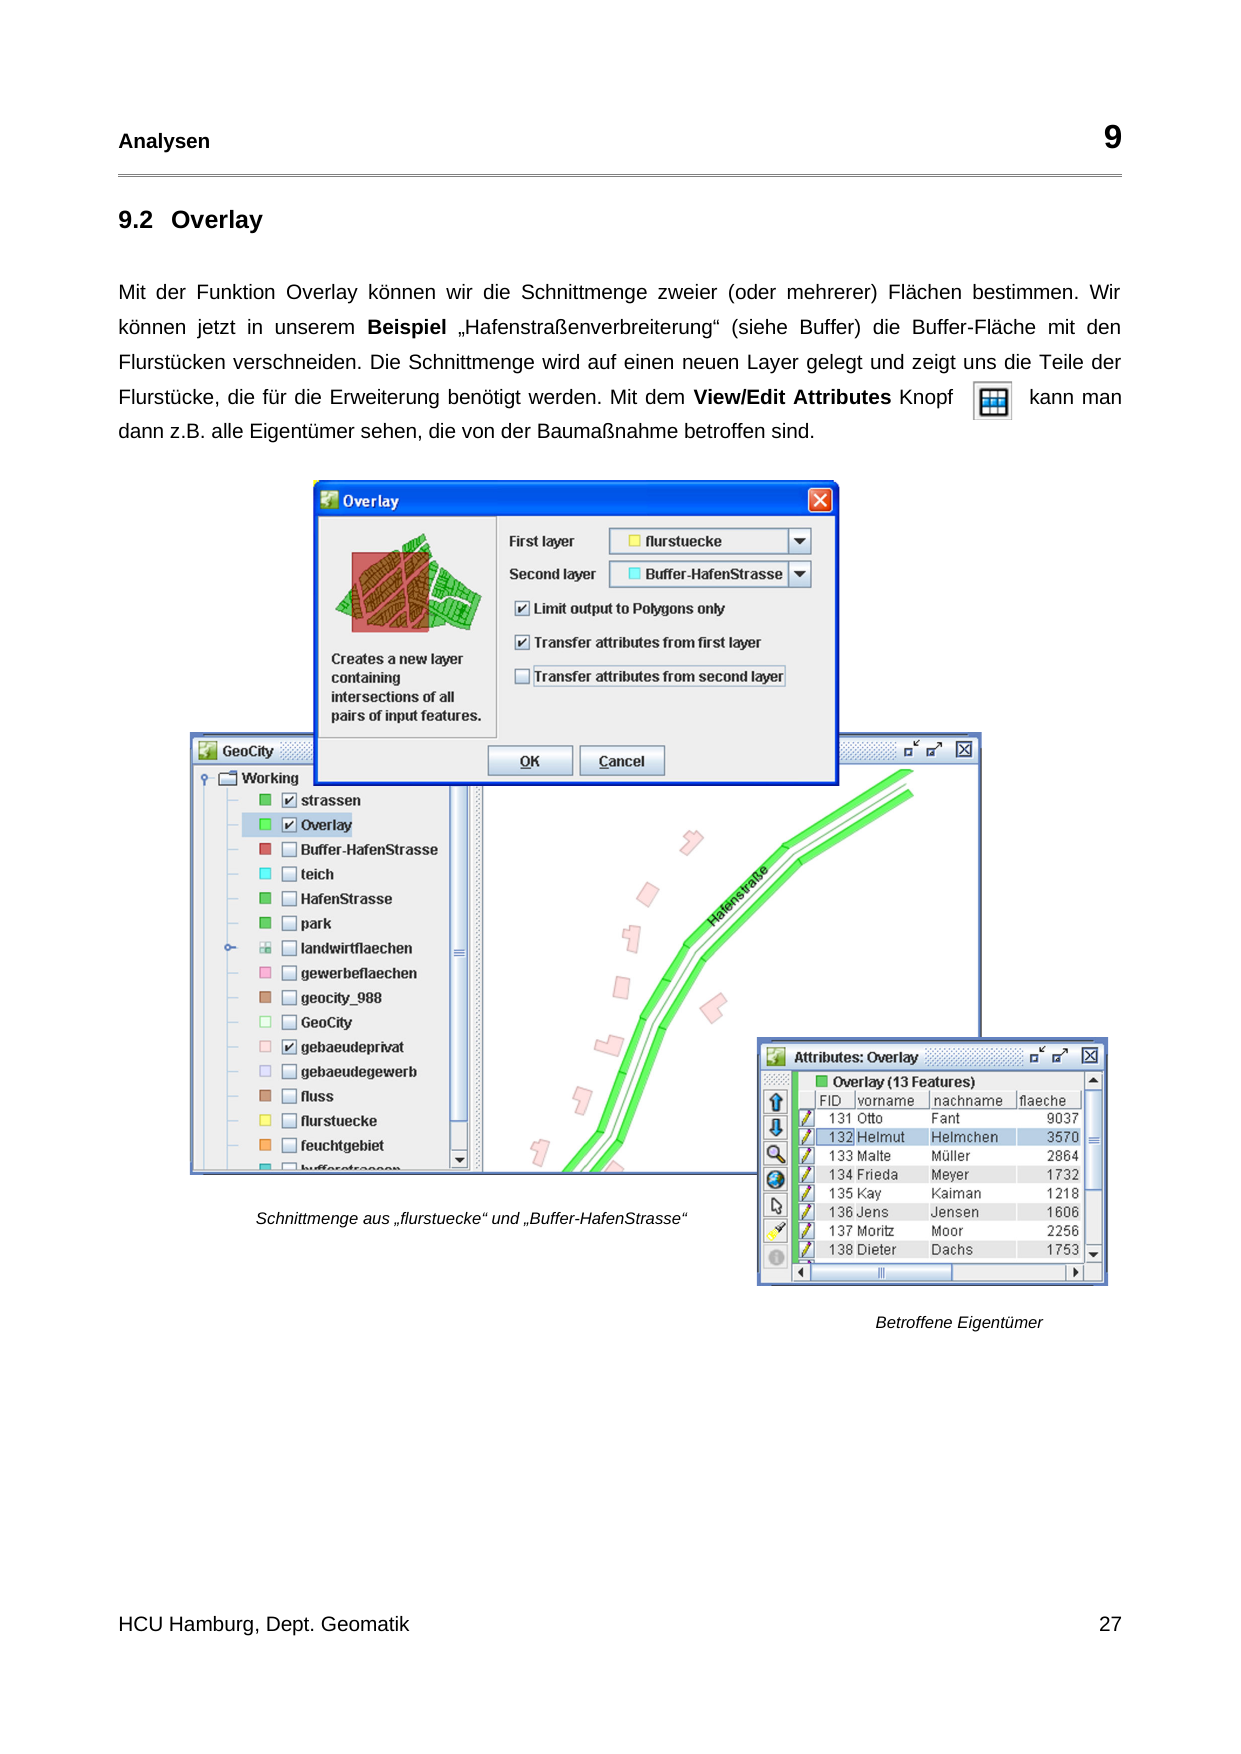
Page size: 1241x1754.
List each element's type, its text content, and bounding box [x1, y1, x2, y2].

picture [189, 480, 1109, 1286]
text Schnittmenge aus „flurstuecke“ und „Buffer-HafenStrasse“ [118, 1209, 756, 1228]
subtitle Overlay [118, 206, 1122, 234]
picture [972, 381, 1013, 420]
text Mit der Funktion Overlay können wir die Schnittmenge zweier (oder mehrerer) Flächen bestimmen. Wir können jetzt in unserem Beispiel „Hafenstraßenverbreiterung“ (siehe Buffer) die Buffer-Fläche mit den Flurstücken verschneiden. Die Schnittmenge wird auf einen neuen Layer gelegt und zeigt uns die Teile der Flurstücke, die für die Erweiterung benötigt werden. Mit dem View/Edit Attributes Knopf kann man dann z.B. alle Eigentümer sehen, die von der Baumaßnahme betroffen sind. [118, 281, 1122, 443]
text Betroffene Eigentümer [118, 1275, 1122, 1333]
